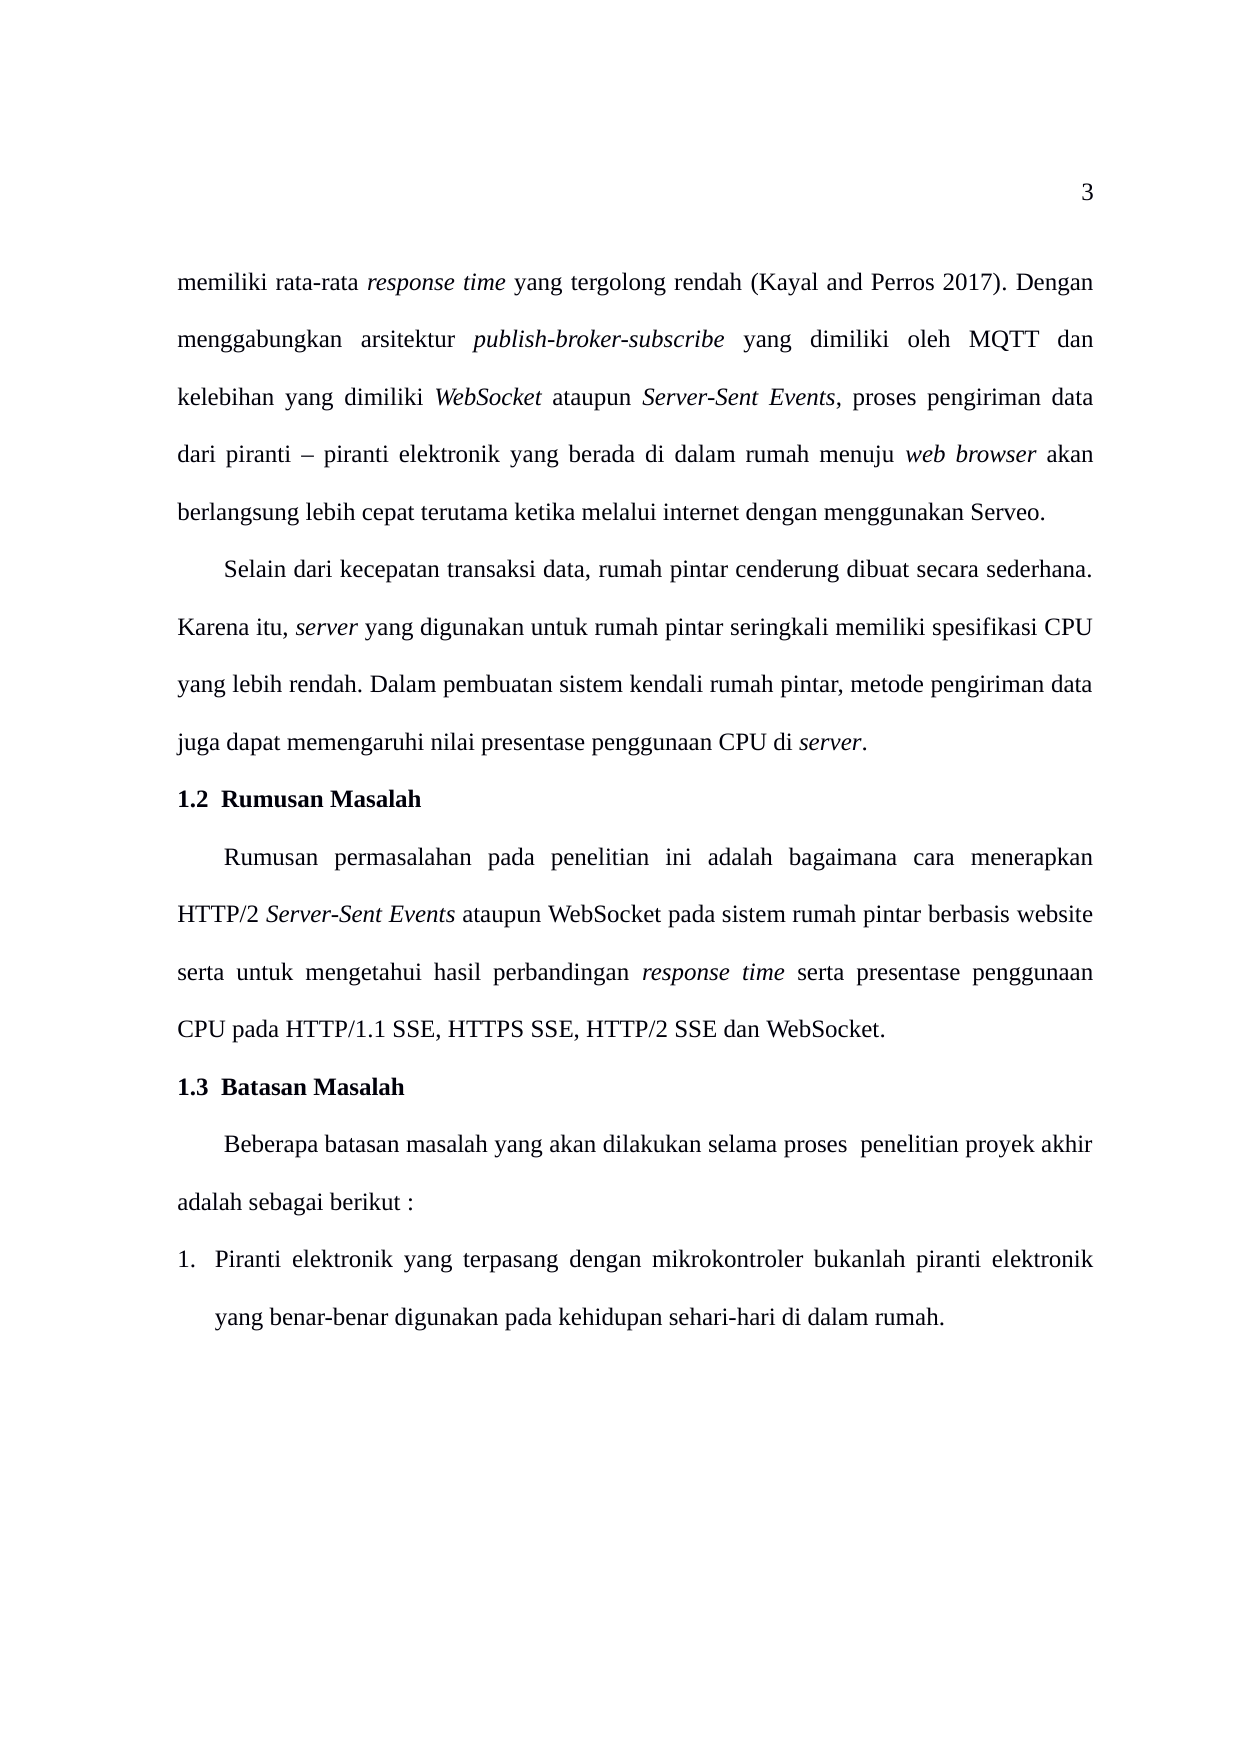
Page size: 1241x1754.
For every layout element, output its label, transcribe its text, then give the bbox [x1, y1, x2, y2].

list Rumusan permasalahan pada penelitian ini adalah bagaimana cara menerapkan HTTP/2 Server-Sent Events ataupun WebSocket pada sistem rumah pintar berbasis website serta untuk mengetahui hasil perbandingan response time serta presentase penggunaan CPU pada HTTP/1.1 SSE, HTTPS SSE, HTTP/2 SSE dan WebSocket. [177, 842, 1093, 1043]
list Piranti elektronik yang terpasang dengan mikrokontroler bukanlah piranti elektronik yang benar-benar digunakan pada kehidupan sehari-hari di dalam rumah. [177, 1244, 1093, 1331]
text memiliki rata-rata response time yang tergolong rendah (Kayal and Perros 2017)⁠. Dengan menggabungkan arsitektur publish-broker-subscribe yang dimiliki oleh MQTT dan kelebihan yang dimiliki WebSocket ataupun Server-Sent Events, proses pengiriman data dari piranti – piranti elektronik yang berada di dalam rumah menuju web browser akan berlangsung lebih cepat terutama ketika melalui internet dengan menggunakan Serveo. [177, 267, 1093, 526]
text Beberapa batasan masalah yang akan dilakukan selama proses penelitian proyek akhir adalah sebagai berikut : [177, 1129, 1093, 1216]
text Selain dari kecepatan transaksi data, rumah pintar cenderung dibuat secara sederhana. Karena itu, server yang digunakan untuk rumah pintar seringkali memiliki spesifikasi CPU yang lebih rendah. Dalam pembuatan sistem kendali rumah pintar, metode pengiriman data juga dapat memengaruhi nilai presentase penggunaan CPU di server. [177, 554, 1093, 756]
subtitle 1.2 Rumusan Masalah [177, 784, 1093, 813]
subtitle 1.3 Batasan Masalah [177, 1072, 1093, 1101]
